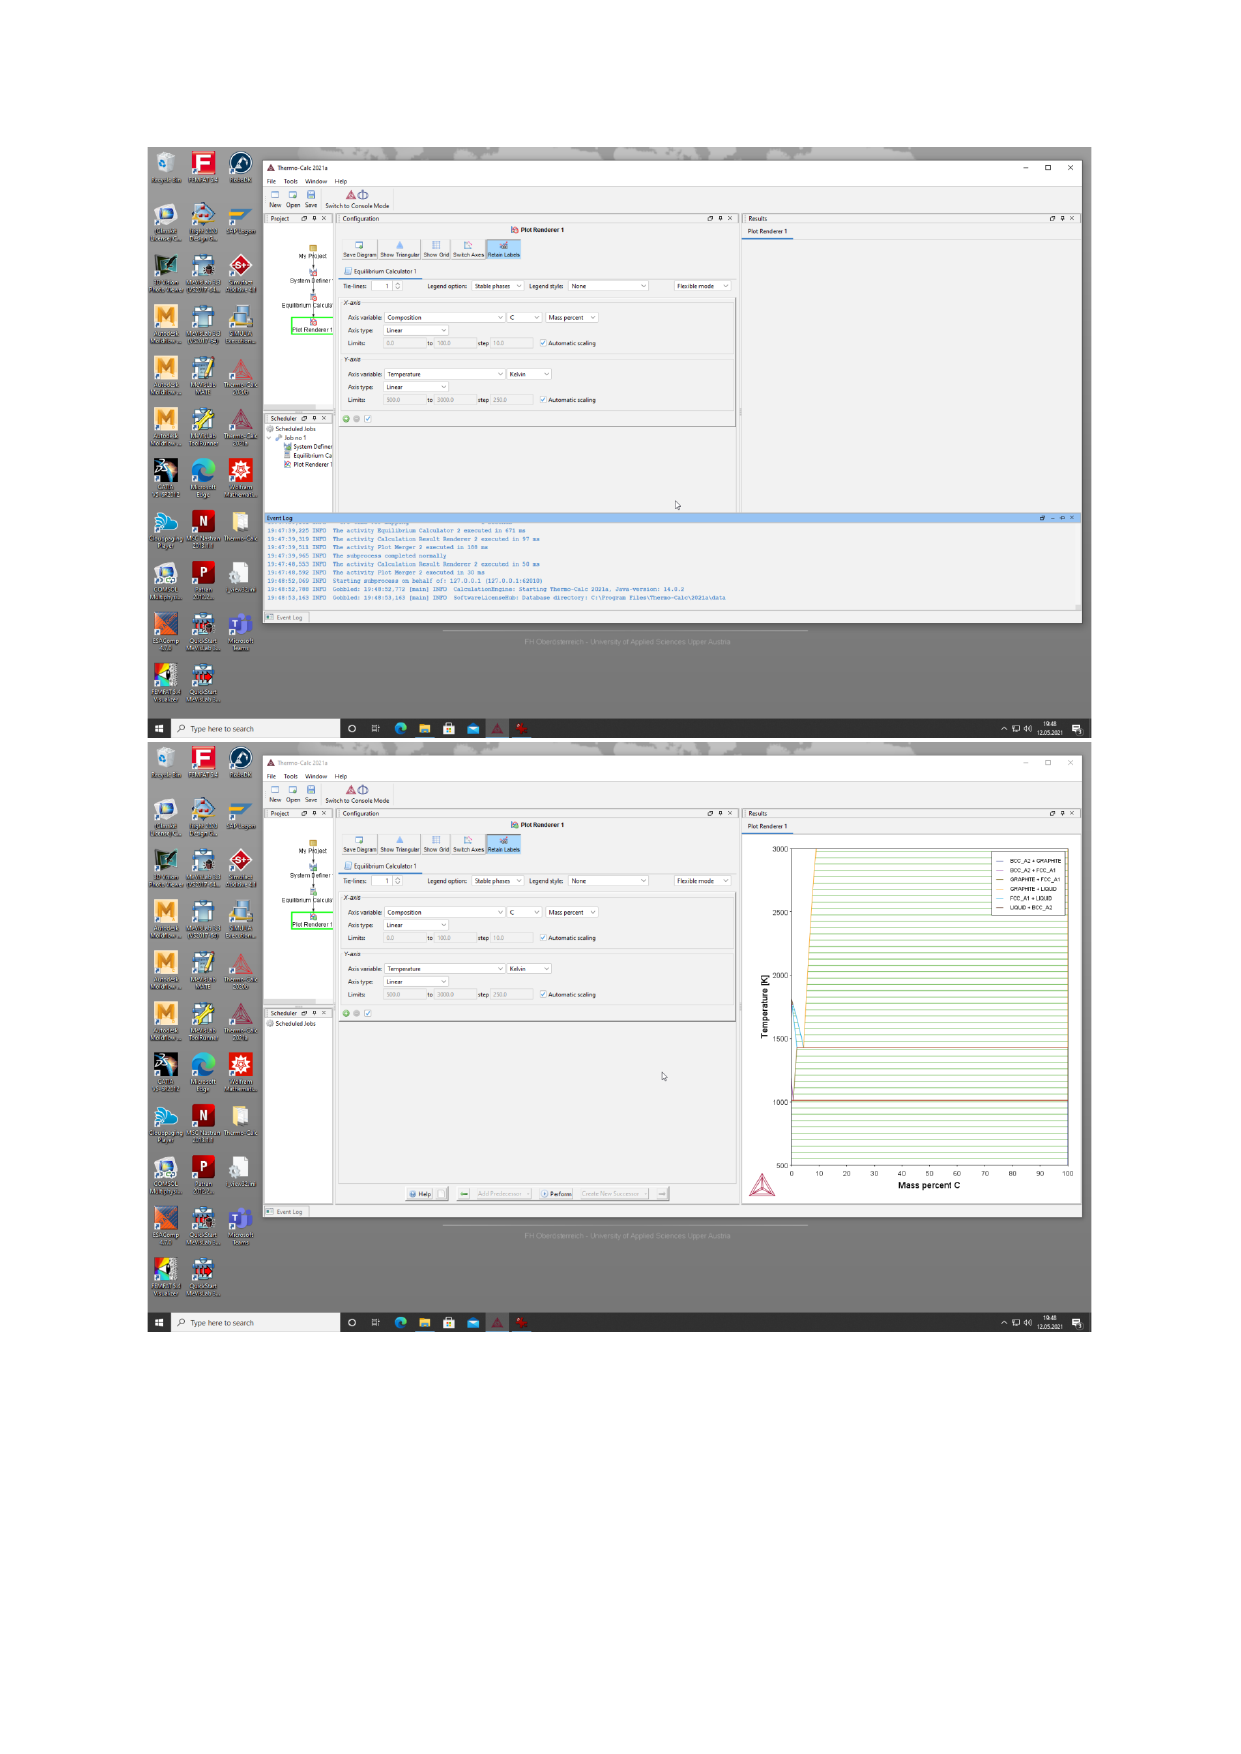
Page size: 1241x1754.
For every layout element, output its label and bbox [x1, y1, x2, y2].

picture [147, 147, 1092, 738]
picture [147, 742, 1092, 1332]
